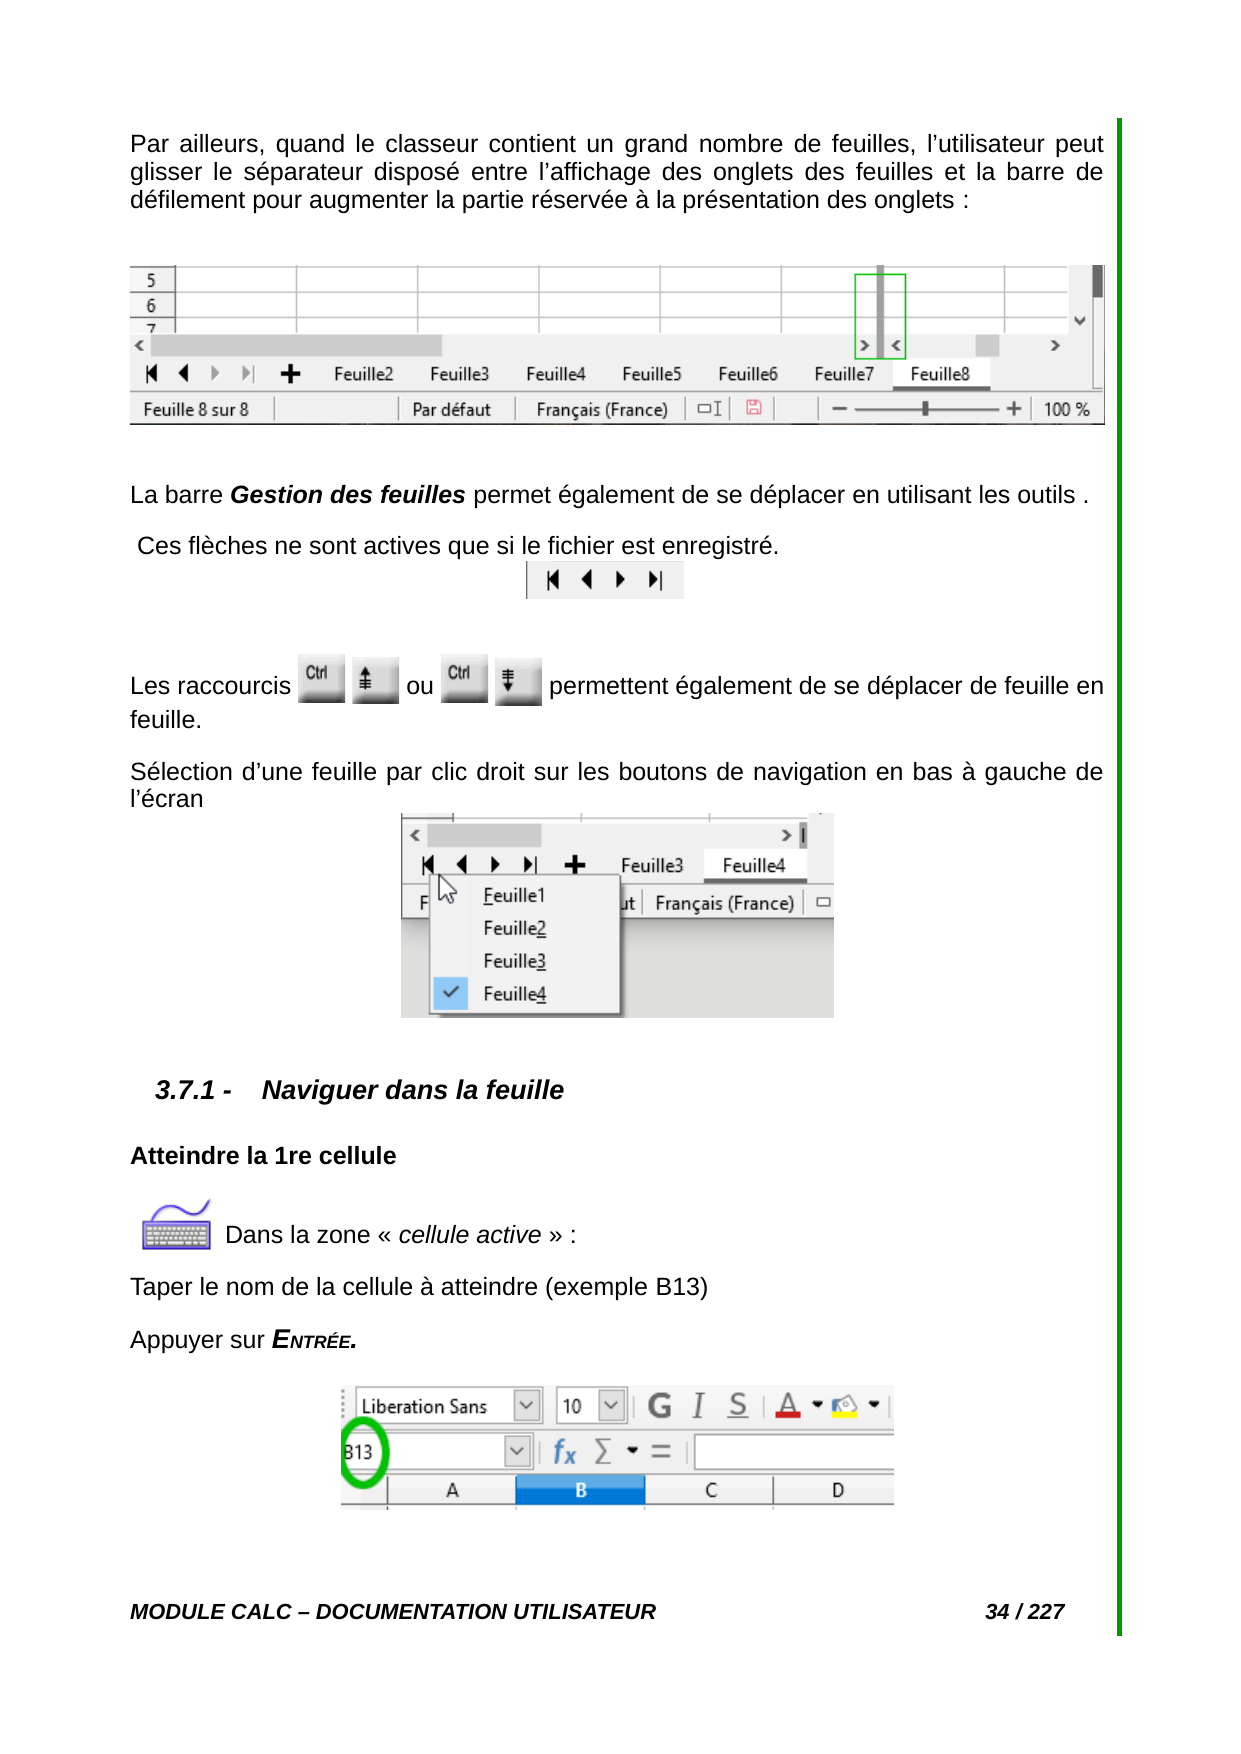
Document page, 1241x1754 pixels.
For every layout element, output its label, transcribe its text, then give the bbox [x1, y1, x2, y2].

picture [341, 1385, 894, 1510]
picture [440, 654, 489, 703]
text Atteindre la 1re cellule [130, 1142, 1105, 1169]
picture [526, 561, 684, 599]
subtitle Naviguer dans la feuille [155, 1075, 1105, 1106]
text Appuyer sur Entrée. [130, 1324, 1105, 1354]
text Dans la zone « cellule active » : [213, 1221, 1105, 1249]
picture [352, 657, 400, 704]
text Taper le nom de la cellule à atteindre (exemple B13) [130, 1273, 1105, 1301]
picture [129, 265, 1105, 425]
text Les raccourcis ou permettent également de se déplacer de feuille en feuille. [130, 655, 1105, 734]
picture [401, 813, 834, 1018]
text Sélection d’une feuille par clic droit sur les boutons de navigation en bas à gauche de l’écran [130, 757, 1105, 813]
picture [495, 658, 542, 706]
picture [138, 1188, 213, 1264]
text Ces flèches ne sont actives que si le fichier est enregistré. [130, 532, 1105, 560]
picture [298, 654, 346, 703]
text La barre Gestion des feuilles permet également de se déplacer en utilisant les outils . [130, 481, 1105, 508]
text Par ailleurs, quand le classeur contient un grand nombre de feuilles, l’utilisateur peut glisser le séparateur disposé entre l’affichage des onglets des feuilles et la barre de défilement pour augmenter la partie réservée à la présentation des onglets : [130, 130, 1105, 214]
